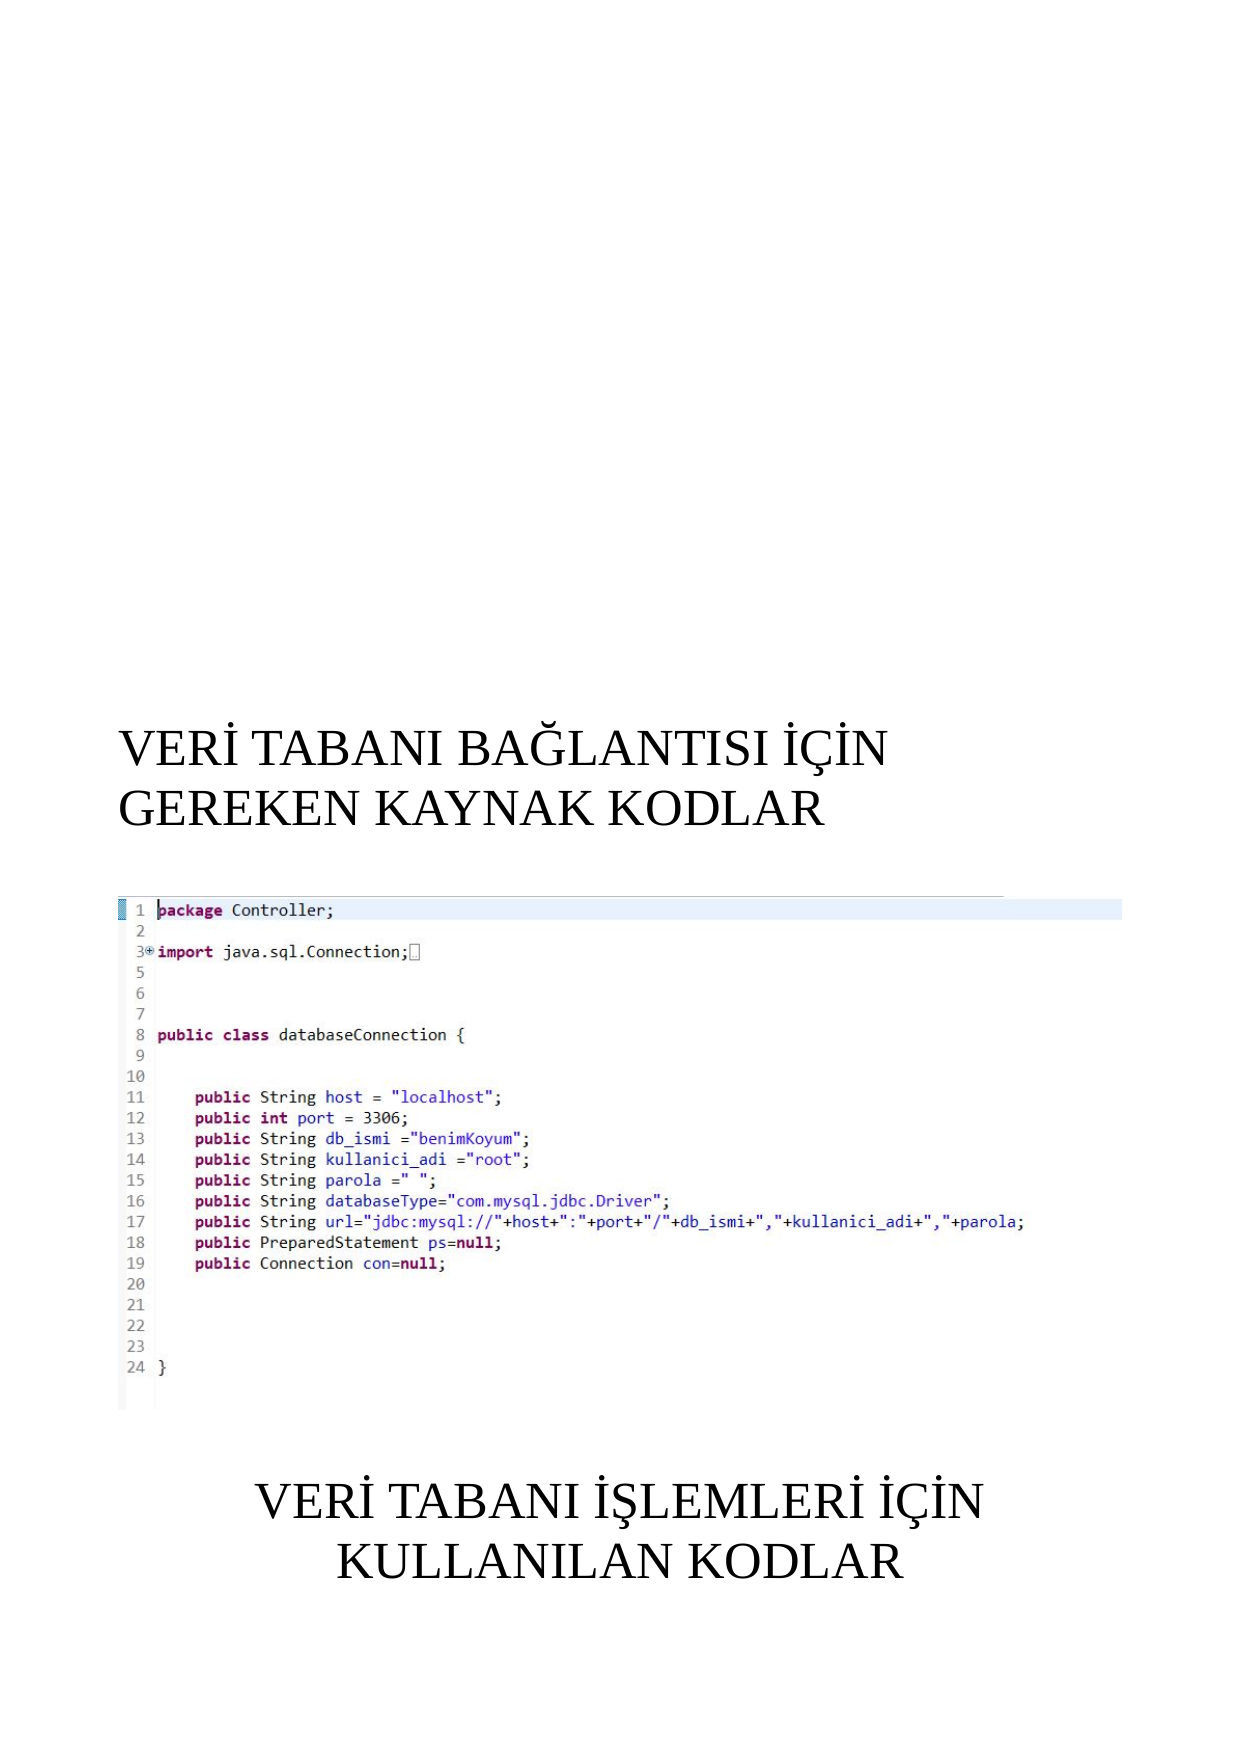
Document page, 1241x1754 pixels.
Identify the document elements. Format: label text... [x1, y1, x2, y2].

picture [118, 896, 1123, 1410]
text VERİ TABANI İŞLEMLERİ İÇİN KULLANILAN KODLAR [118, 1469, 1122, 1589]
text VERİ TABANI BAĞLANTISI İÇİN GEREKEN KAYNAK KODLAR [118, 717, 1122, 837]
